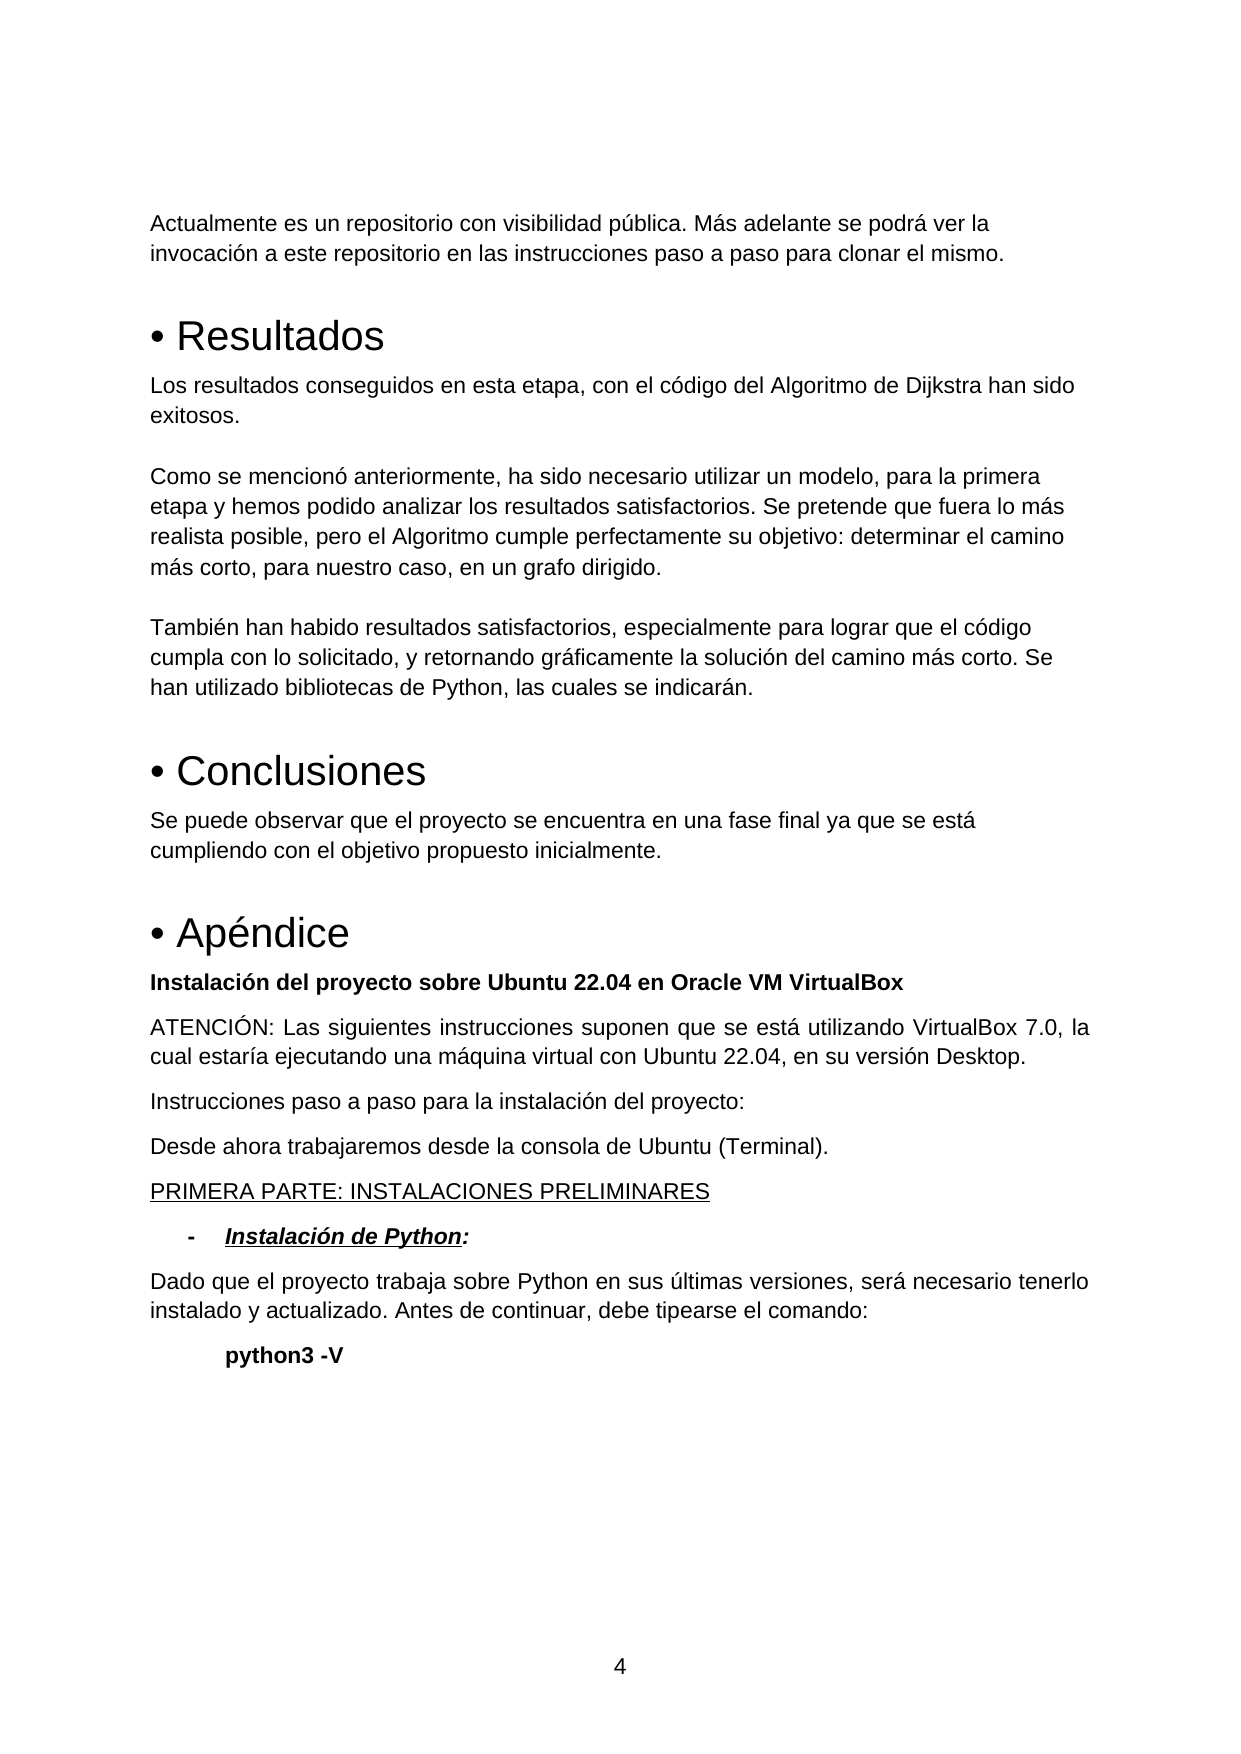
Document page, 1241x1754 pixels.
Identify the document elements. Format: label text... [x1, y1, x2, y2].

text python3 -V [150, 1342, 1090, 1368]
subtitle • Resultados [150, 312, 1090, 360]
subtitle • Conclusiones [150, 746, 1090, 794]
text Los resultados conseguidos en esta etapa, con el código del Algoritmo de Dijkstra han sido exitosos. [150, 372, 1090, 429]
text Se puede observar que el proyecto se encuentra en una fase final ya que se está cumpliendo con el objetivo propuesto inicialmente. [150, 807, 1090, 863]
text Instrucciones paso a paso para la instalación del proyecto: [150, 1088, 1090, 1114]
text Dado que el proyecto trabaja sobre Python en sus últimas versiones, será necesario tenerlo instalado y actualizado. Antes de continuar, debe tipearse el comando: [150, 1268, 1090, 1323]
text Instalación del proyecto sobre Ubuntu 22.04 en Oracle VM VirtualBox [150, 969, 1090, 995]
text PRIMERA PARTE: INSTALACIONES PRELIMINARES [150, 1178, 1090, 1204]
text También han habido resultados satisfactorios, especialmente para lograr que el código cumpla con lo solicitado, y retornando gráficamente la solución del camino más corto. Se han utilizado bibliotecas de Python, las cuales se indicarán. [150, 614, 1090, 701]
text Desde ahora trabajaremos desde la consola de Ubuntu (Terminal). [150, 1133, 1090, 1159]
text Actualmente es un repositorio con visibilidad pública. Más adelante se podrá ver la invocación a este repositorio en las instrucciones paso a paso para clonar el mismo. [150, 210, 1090, 266]
subtitle • Apéndice [150, 909, 1090, 957]
text Como se mencionó anteriormente, ha sido necesario utilizar un modelo, para la primera etapa y hemos podido analizar los resultados satisfactorios. Se pretende que fuera lo más realista posible, pero el Algoritmo cumple perfectamente su objetivo: determinar el camino más corto, para nuestro caso, en un grafo dirigido. [150, 463, 1090, 580]
list Instalación de Python: [187, 1223, 1090, 1249]
text ATENCIÓN: Las siguientes instrucciones suponen que se está utilizando VirtualBox 7.0, la cual estaría ejecutando una máquina virtual con Ubuntu 22.04, en su versión Desktop. [150, 1014, 1090, 1069]
